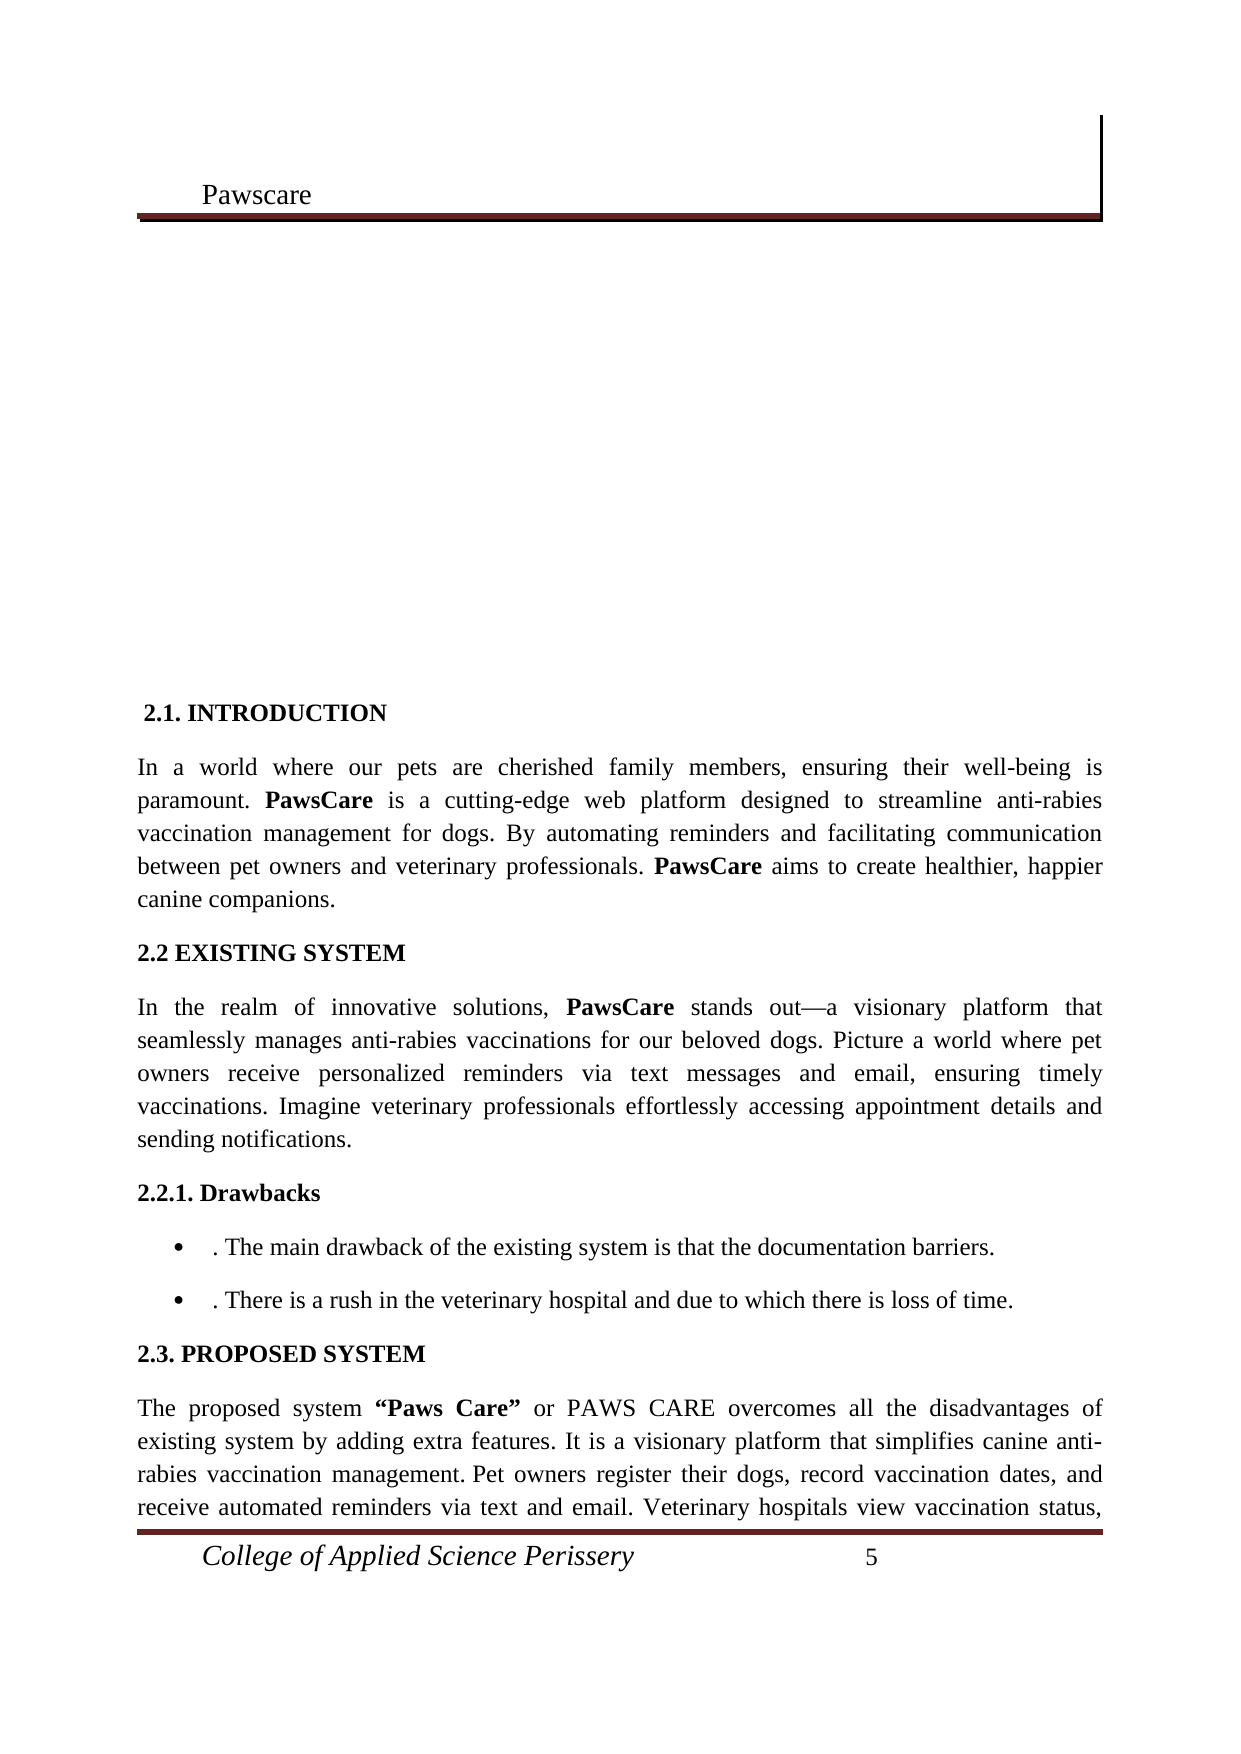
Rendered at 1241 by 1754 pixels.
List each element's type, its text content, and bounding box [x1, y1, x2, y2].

text 2.2 EXISTING SYSTEM [137, 938, 1103, 967]
text In the realm of innovative solutions, PawsCare stands out—a visionary platform that seamlessly manages anti-rabies vaccinations for our beloved dogs. Picture a world where pet owners receive personalized reminders via text messages and email, ensuring timely vaccinations. Imagine veterinary professionals effortlessly accessing appointment details and sending notifications. [137, 992, 1103, 1153]
text In a world where our pets are cherished family members, ensuring their well-being is paramount. PawsCare is a cutting-edge web platform designed to streamline anti-rabies vaccination management for dogs. By automating reminders and facilitating communication between pet owners and veterinary professionals. PawsCare aims to create healthier, happier canine companions. [137, 752, 1103, 913]
text The proposed system “Paws Care” or PAWS CARE overcomes all the disadvantages of existing system by adding extra features. It is a visionary platform that simplifies canine anti-rabies vaccination management. Pet owners register their dogs, record vaccination dates, and receive automated reminders via text and email. Veterinary hospitals view vaccination status, [137, 1393, 1103, 1521]
text 2.3. PROPOSED SYSTEM [137, 1339, 1103, 1368]
list . There is a rush in the veterinary hospital and due to which there is loss of time. [174, 1285, 1103, 1314]
text 2.1. INTRODUCTION [137, 698, 1103, 727]
list . The main drawback of the existing system is that the documentation barriers. [174, 1232, 1103, 1260]
text 2.2.1. Drawbacks [137, 1178, 1103, 1206]
